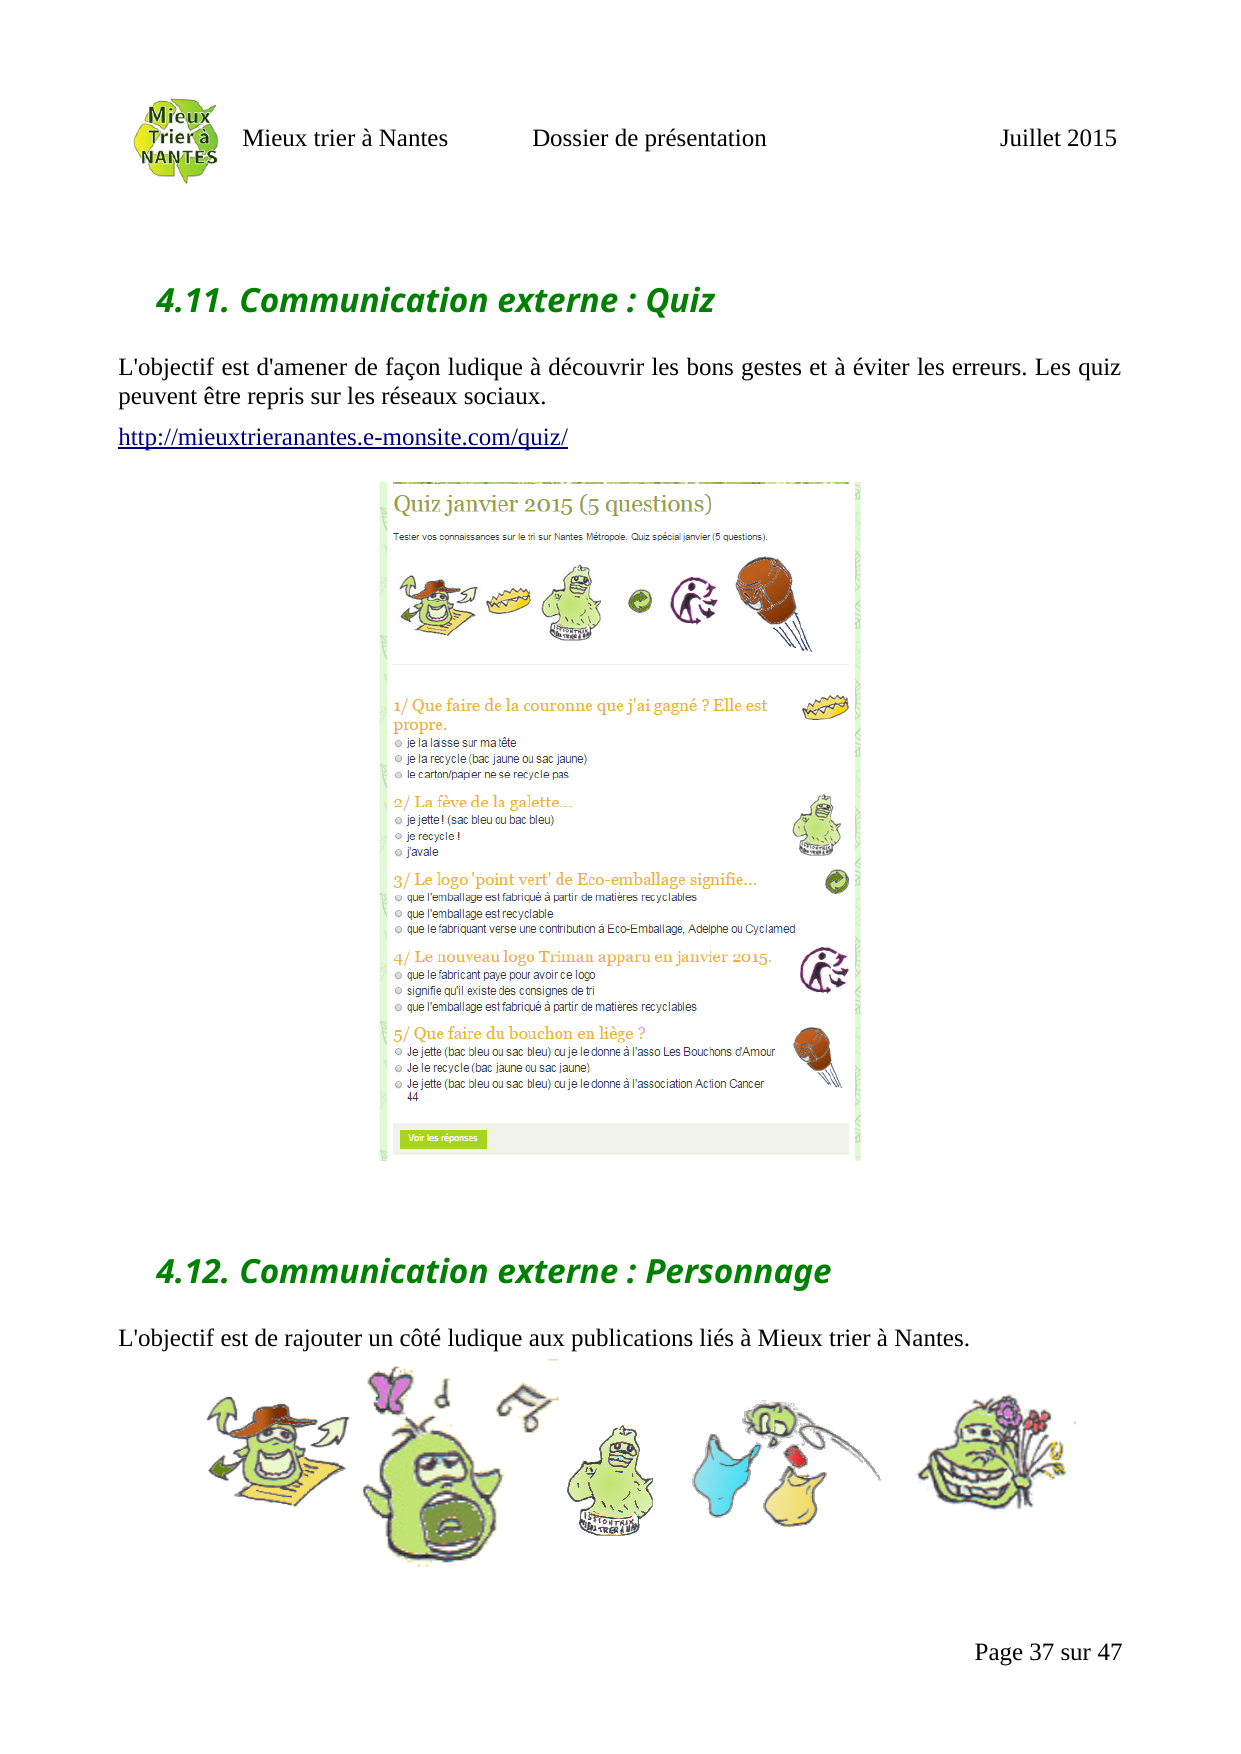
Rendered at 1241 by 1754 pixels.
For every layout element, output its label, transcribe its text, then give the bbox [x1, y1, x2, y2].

text http://mieuxtrieranantes.e-monsite.com/quiz/ [118, 422, 1122, 451]
text L'objectif est de rajouter un côté ludique aux publications liés à Mieux trier à Nantes. [118, 1323, 1122, 1352]
picture [195, 1371, 358, 1516]
picture [907, 1380, 1076, 1512]
picture [688, 1395, 889, 1534]
subtitle Communication externe : Quiz [148, 277, 1122, 323]
subtitle Communication externe : Personnage [148, 1248, 1122, 1293]
picture [131, 95, 221, 185]
picture [379, 482, 861, 1161]
picture [362, 1359, 667, 1567]
text L'objectif est d'amener de façon ludique à découvrir les bons gestes et à éviter les erreurs. Les quiz peuvent être repris sur les réseaux sociaux. [118, 352, 1122, 410]
